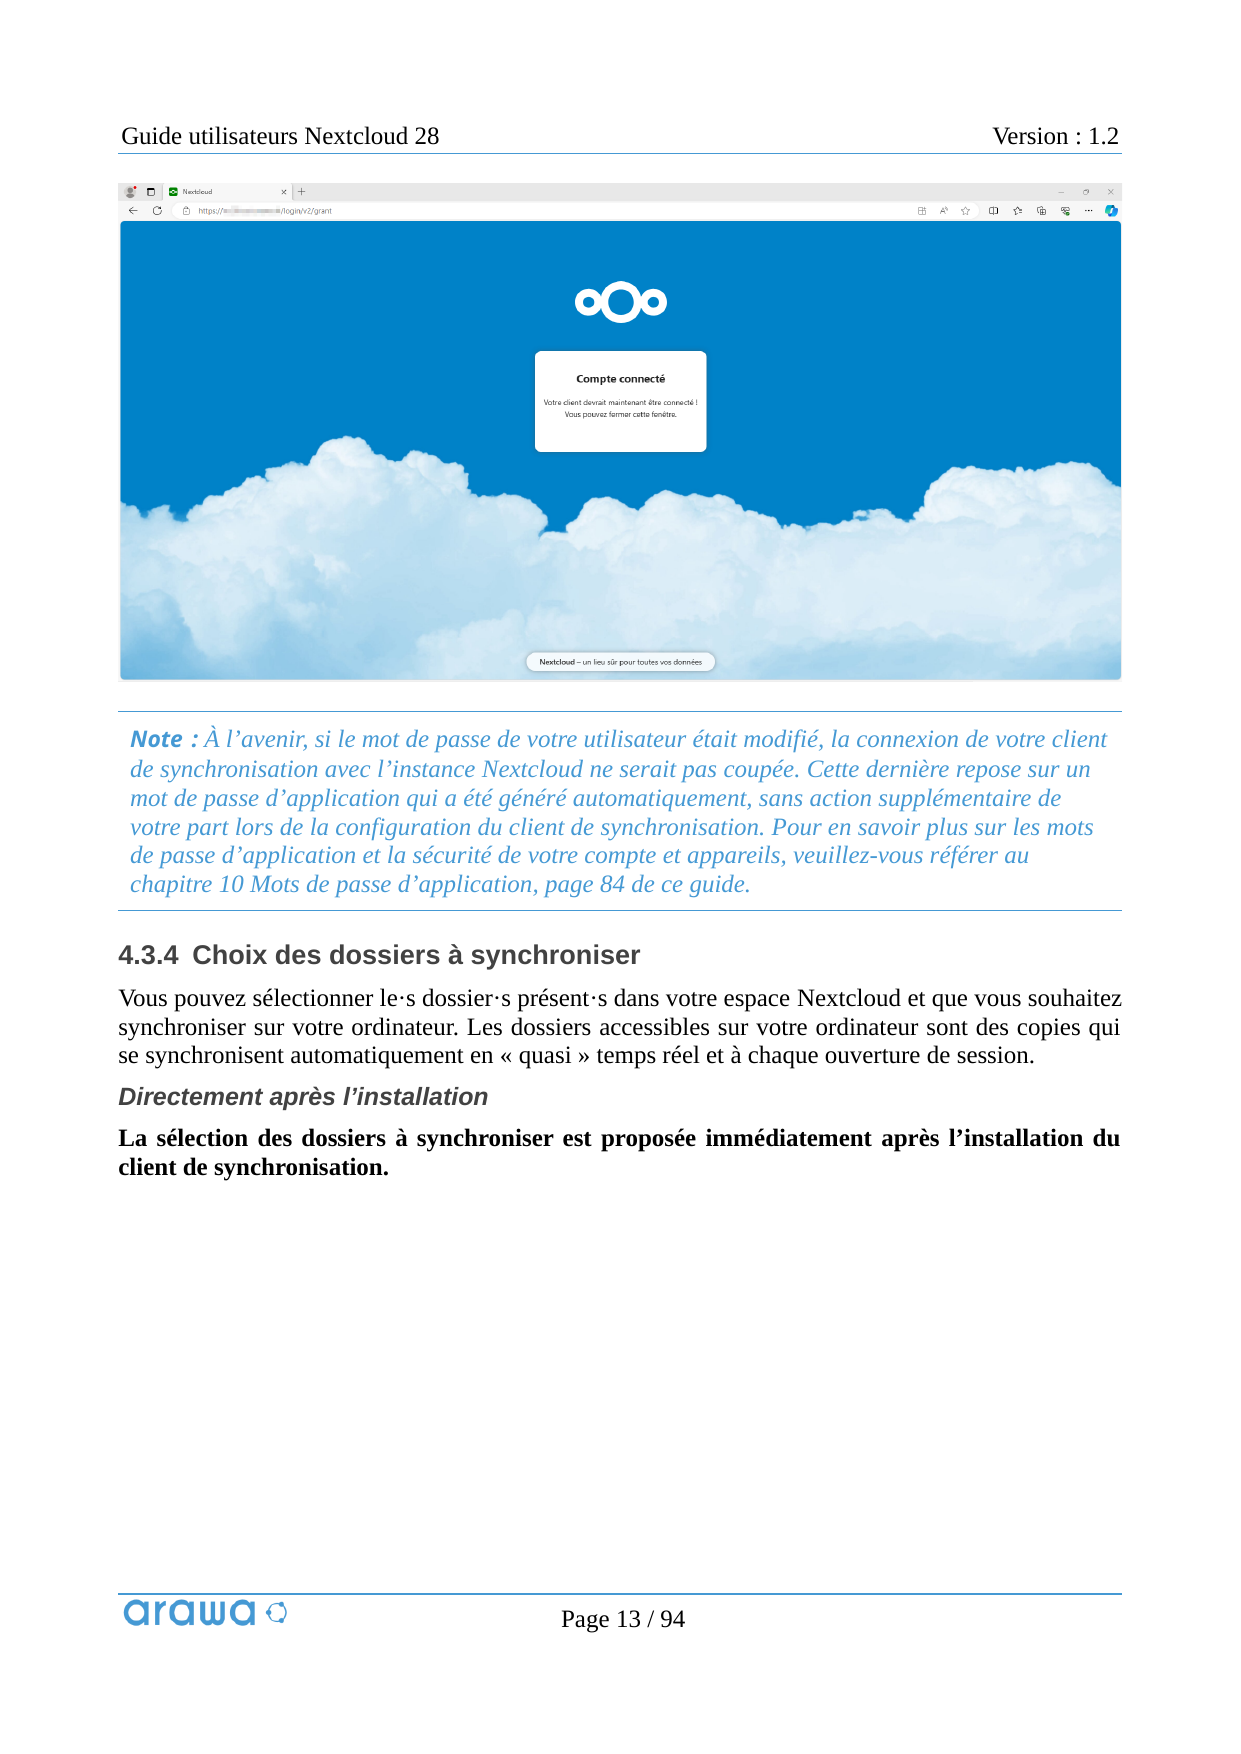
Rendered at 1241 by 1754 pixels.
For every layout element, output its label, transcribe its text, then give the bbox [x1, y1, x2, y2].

picture [121, 1597, 290, 1628]
picture [118, 183, 1123, 682]
text Note : À l’avenir, si le mot de passe de votre utilisateur était modifié, la connexion de votre client de synchronisation avec l’instance Nextcloud ne serait pas coupée. Cette dernière repose sur un mot de passe d’application qui a été généré automatiquement, sans action supplémentaire de votre part lors de la configuration du client de synchronisation. Pour en savoir plus sur les mots de passe d’application et la sécurité de votre compte et appareils, veuillez-vous référer au chapitre 10 Mots de passe d’application, page 84 de ce guide. [118, 712, 1122, 910]
text Vous pouvez sélectionner le·s dossier·s présent·s dans votre espace Nextcloud et que vous souhaitez synchroniser sur votre ordinateur. Les dossiers accessibles sur votre ordinateur sont des copies qui se synchronisent automatiquement en « quasi » temps réel et à chaque ouverture de session. [118, 983, 1122, 1069]
subtitle Directement après l’installation [118, 1082, 1122, 1111]
text La sélection des dossiers à synchroniser est proposée immédiatement après l’installation du client de synchronisation. [118, 1123, 1122, 1181]
subtitle Choix des dossiers à synchroniser [118, 939, 1122, 971]
